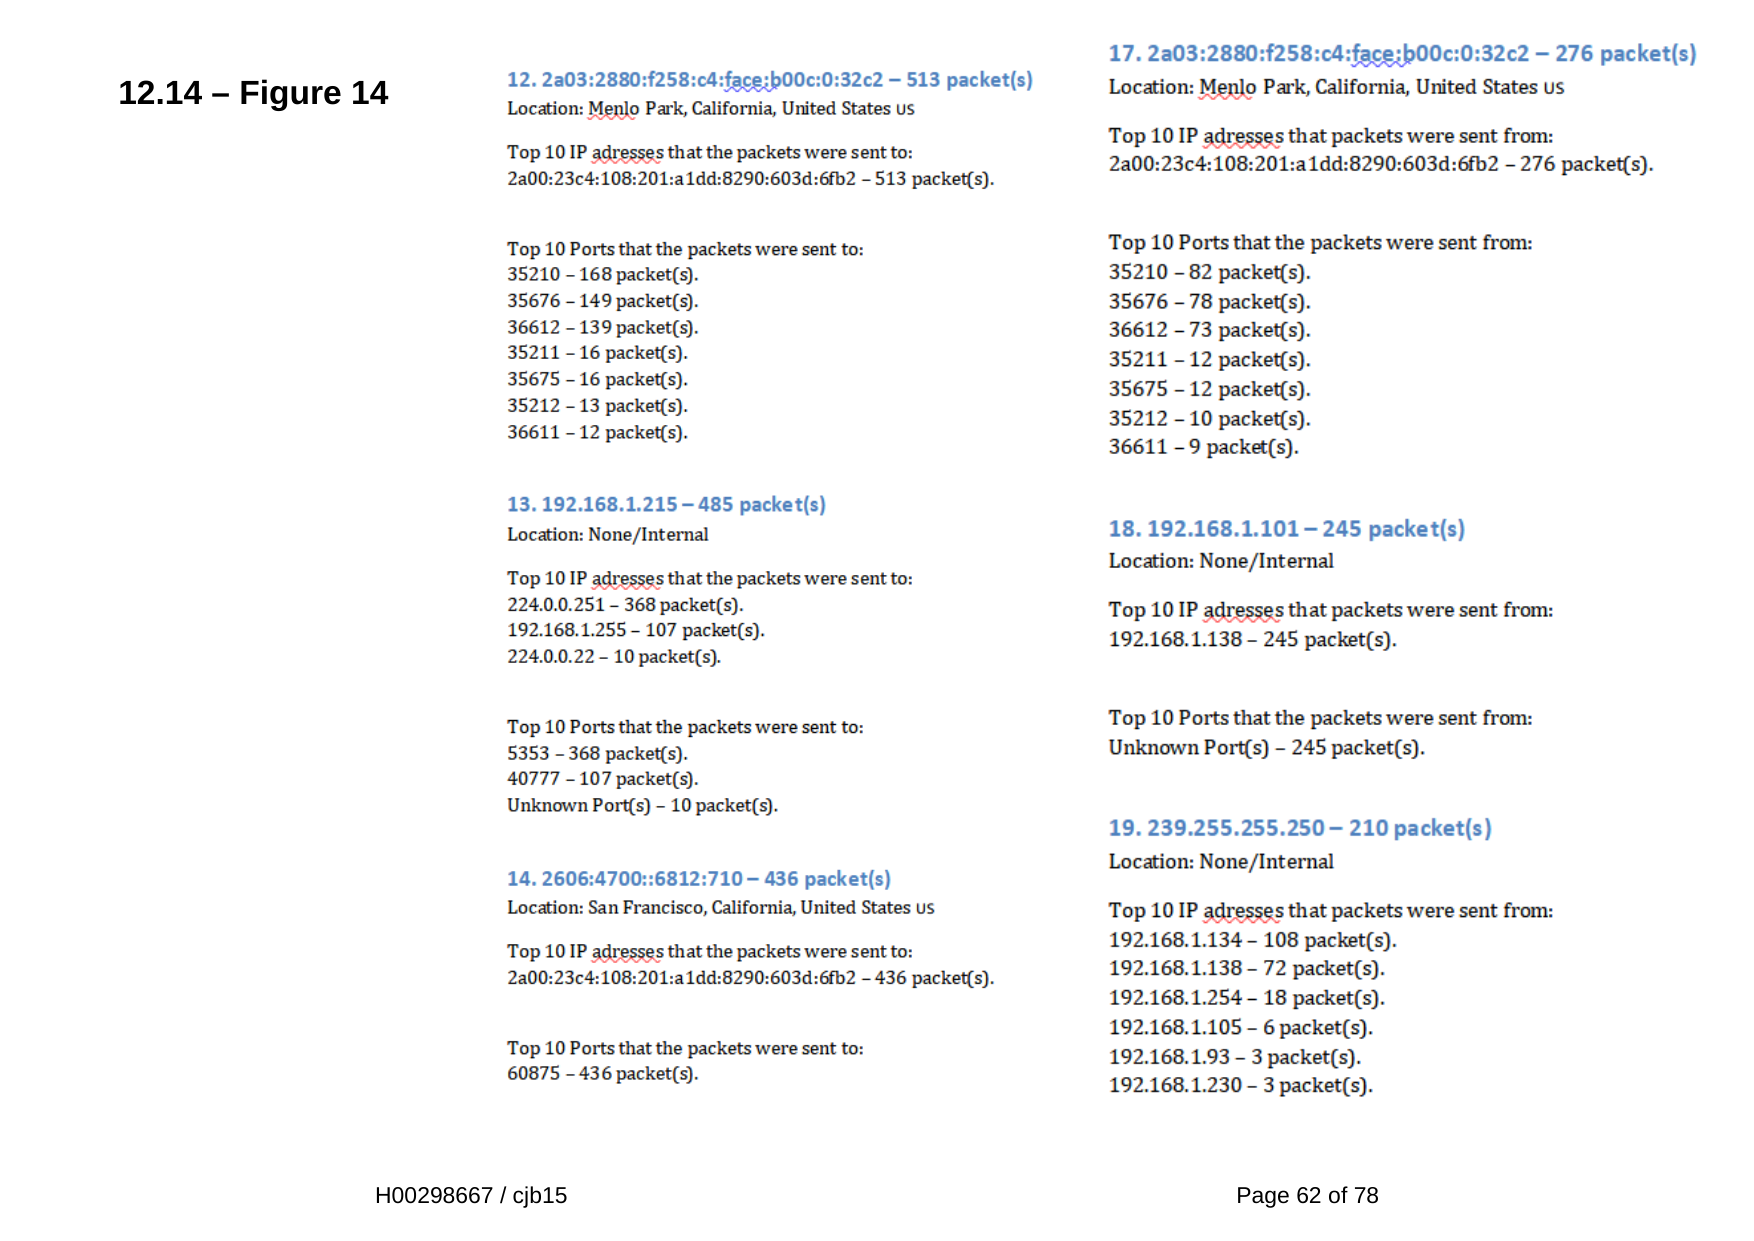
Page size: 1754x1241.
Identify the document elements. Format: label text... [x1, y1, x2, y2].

picture [478, 17, 1734, 1116]
subtitle 12.14 – Figure 14 [118, 73, 478, 112]
